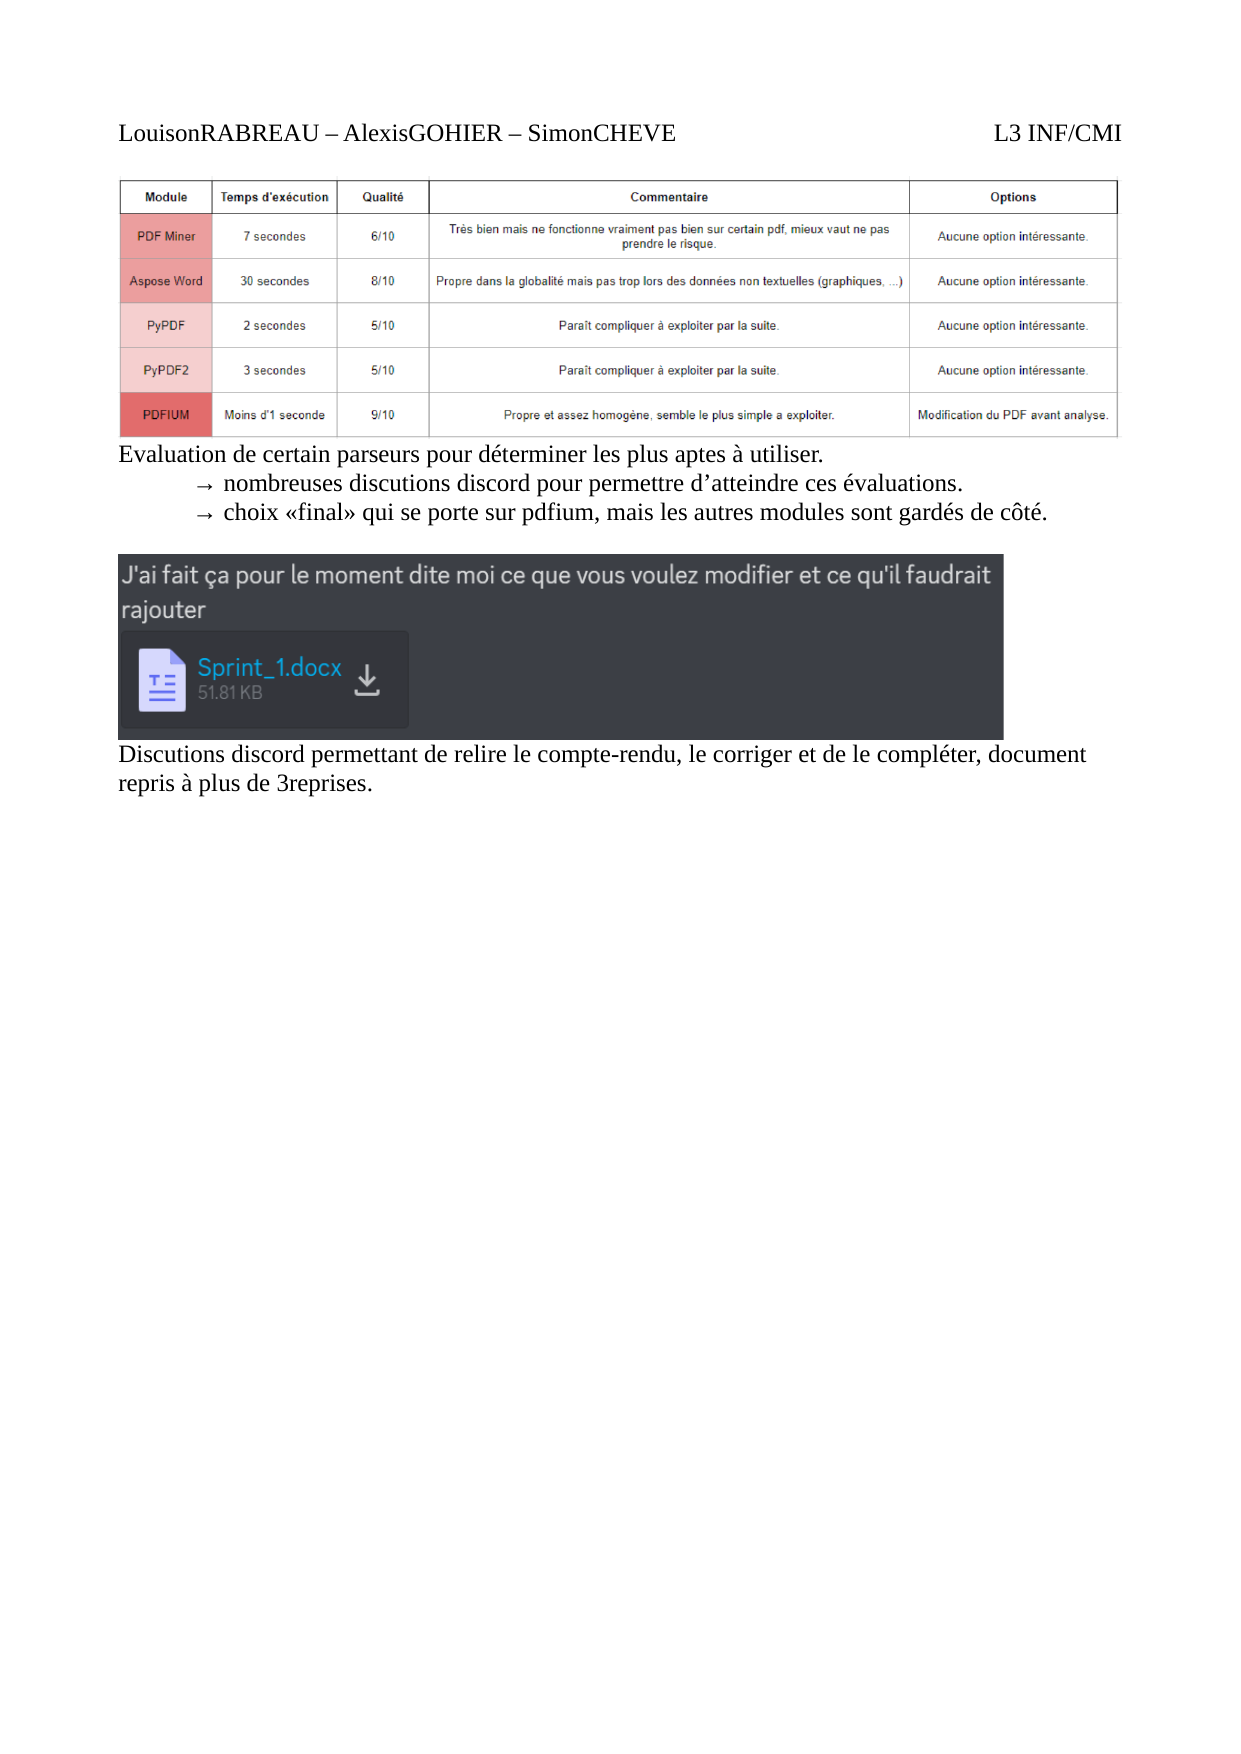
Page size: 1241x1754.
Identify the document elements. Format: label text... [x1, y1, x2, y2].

text Evaluation de certain parseurs pour déterminer les plus aptes à utiliser. [118, 439, 1122, 468]
text → choix «final» qui se porte sur pdfium, mais les autres modules sont gardés de côté. [118, 497, 1122, 525]
picture [118, 554, 1004, 740]
picture [118, 176, 1123, 439]
text → nombreuses discutions discord pour permettre d’atteindre ces évaluations. [118, 468, 1122, 497]
text Discutions discord permettant de relire le compte-rendu, le corriger et de le compléter, document repris à plus de 3reprises. [118, 739, 1122, 797]
